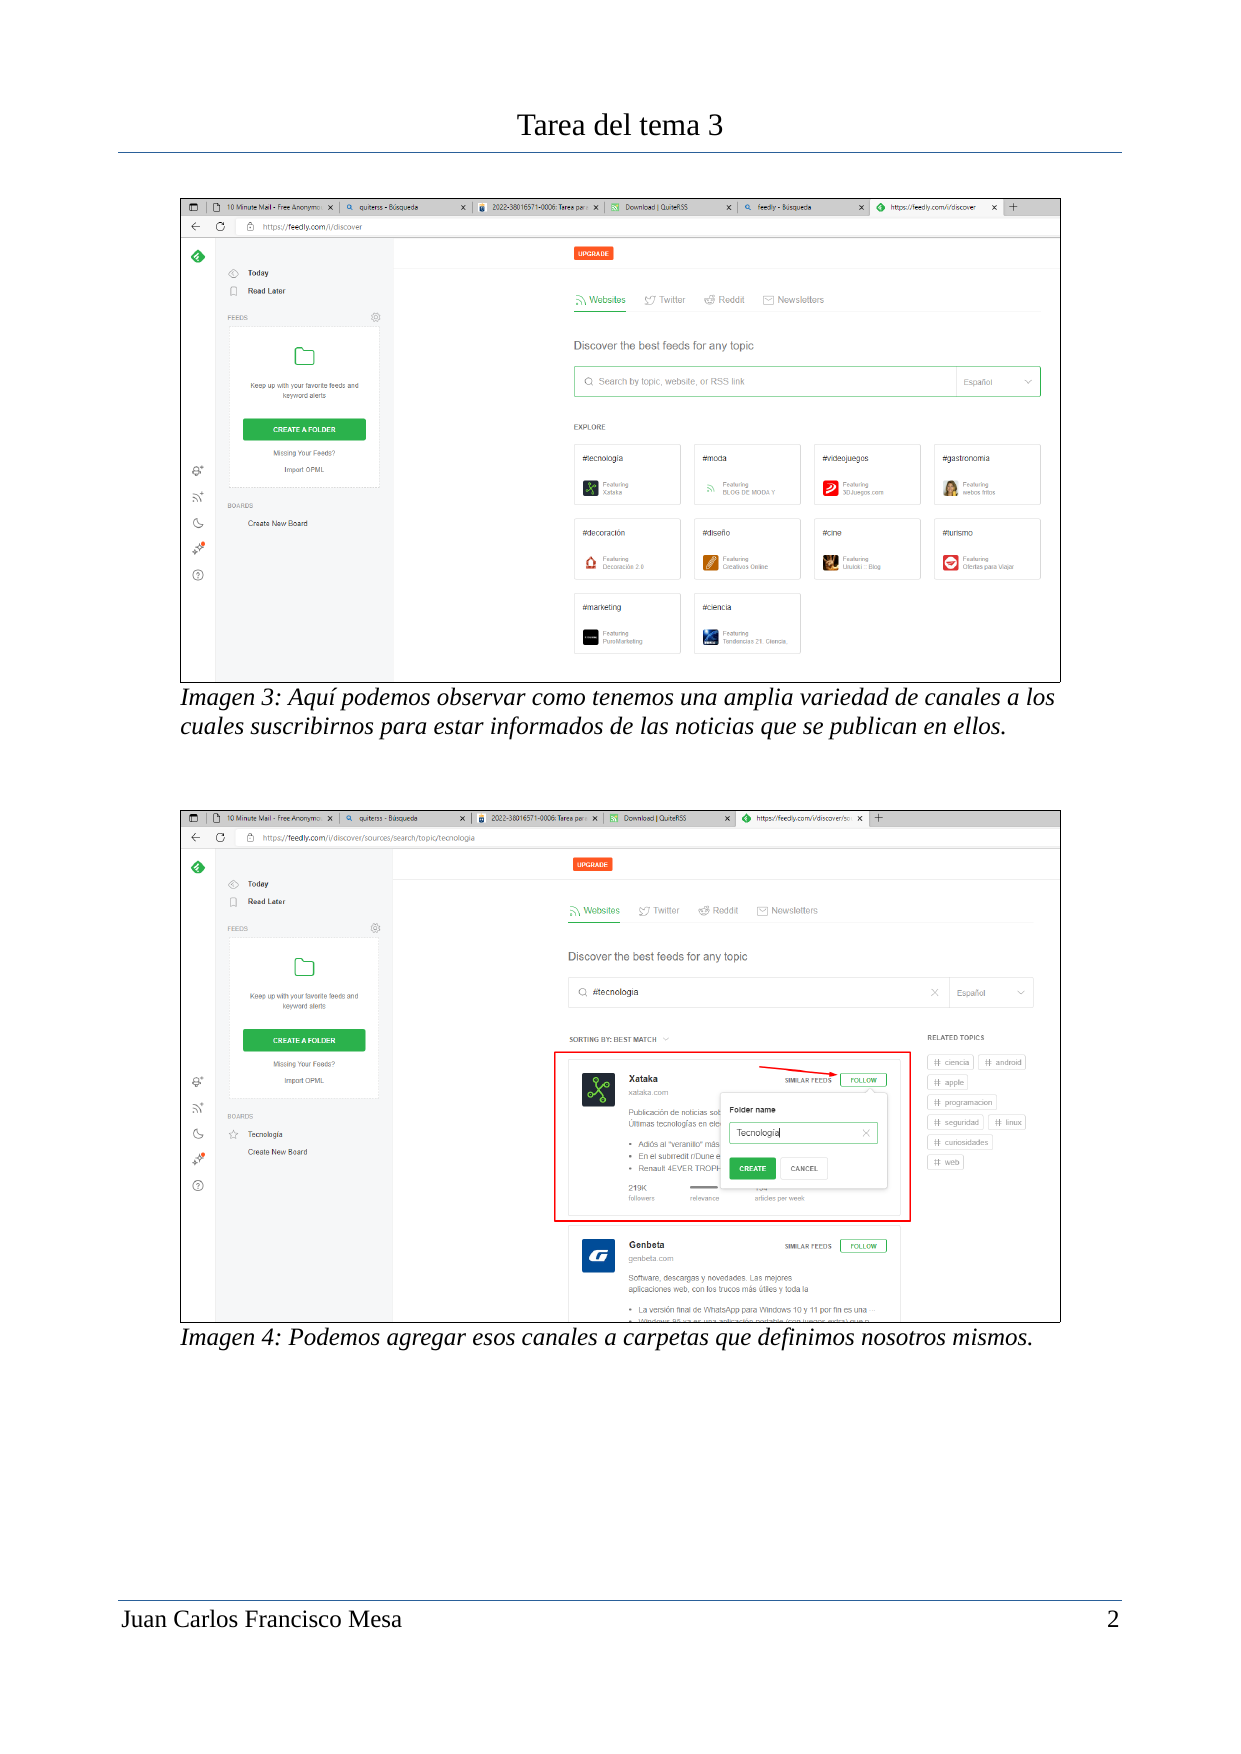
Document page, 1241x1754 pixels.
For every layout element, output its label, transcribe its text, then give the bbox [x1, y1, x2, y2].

text Imagen 3: Aquí podemos observar como tenemos una amplia variedad de canales a los cuales suscribirnos para estar informados de las noticias que se publican en ellos. [180, 683, 1060, 740]
text Imagen 4: Podemos agregar esos canales a carpetas que definimos nosotros mismos. [180, 1323, 1060, 1351]
picture [181, 811, 1060, 1322]
picture [181, 199, 1060, 682]
